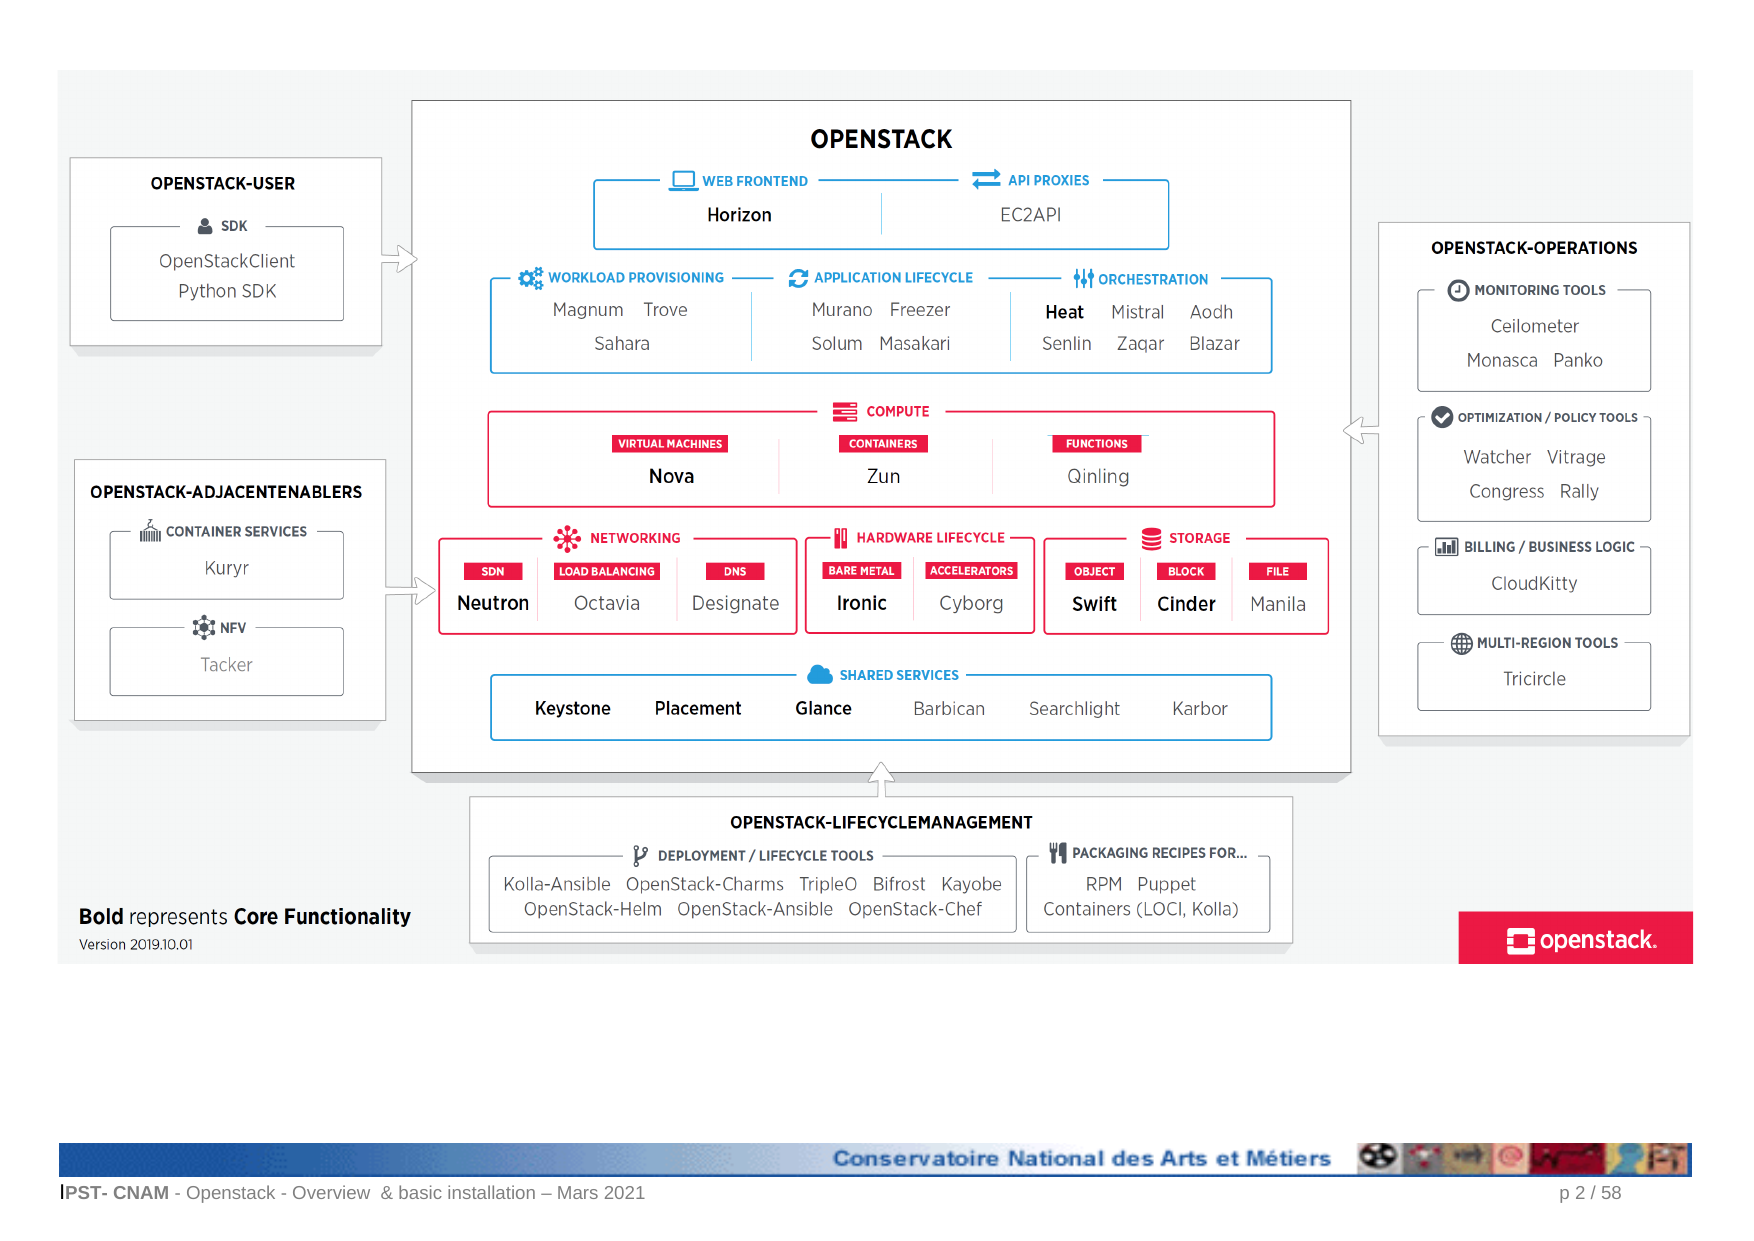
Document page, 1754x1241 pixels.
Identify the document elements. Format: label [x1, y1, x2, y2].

picture [57, 70, 1694, 964]
